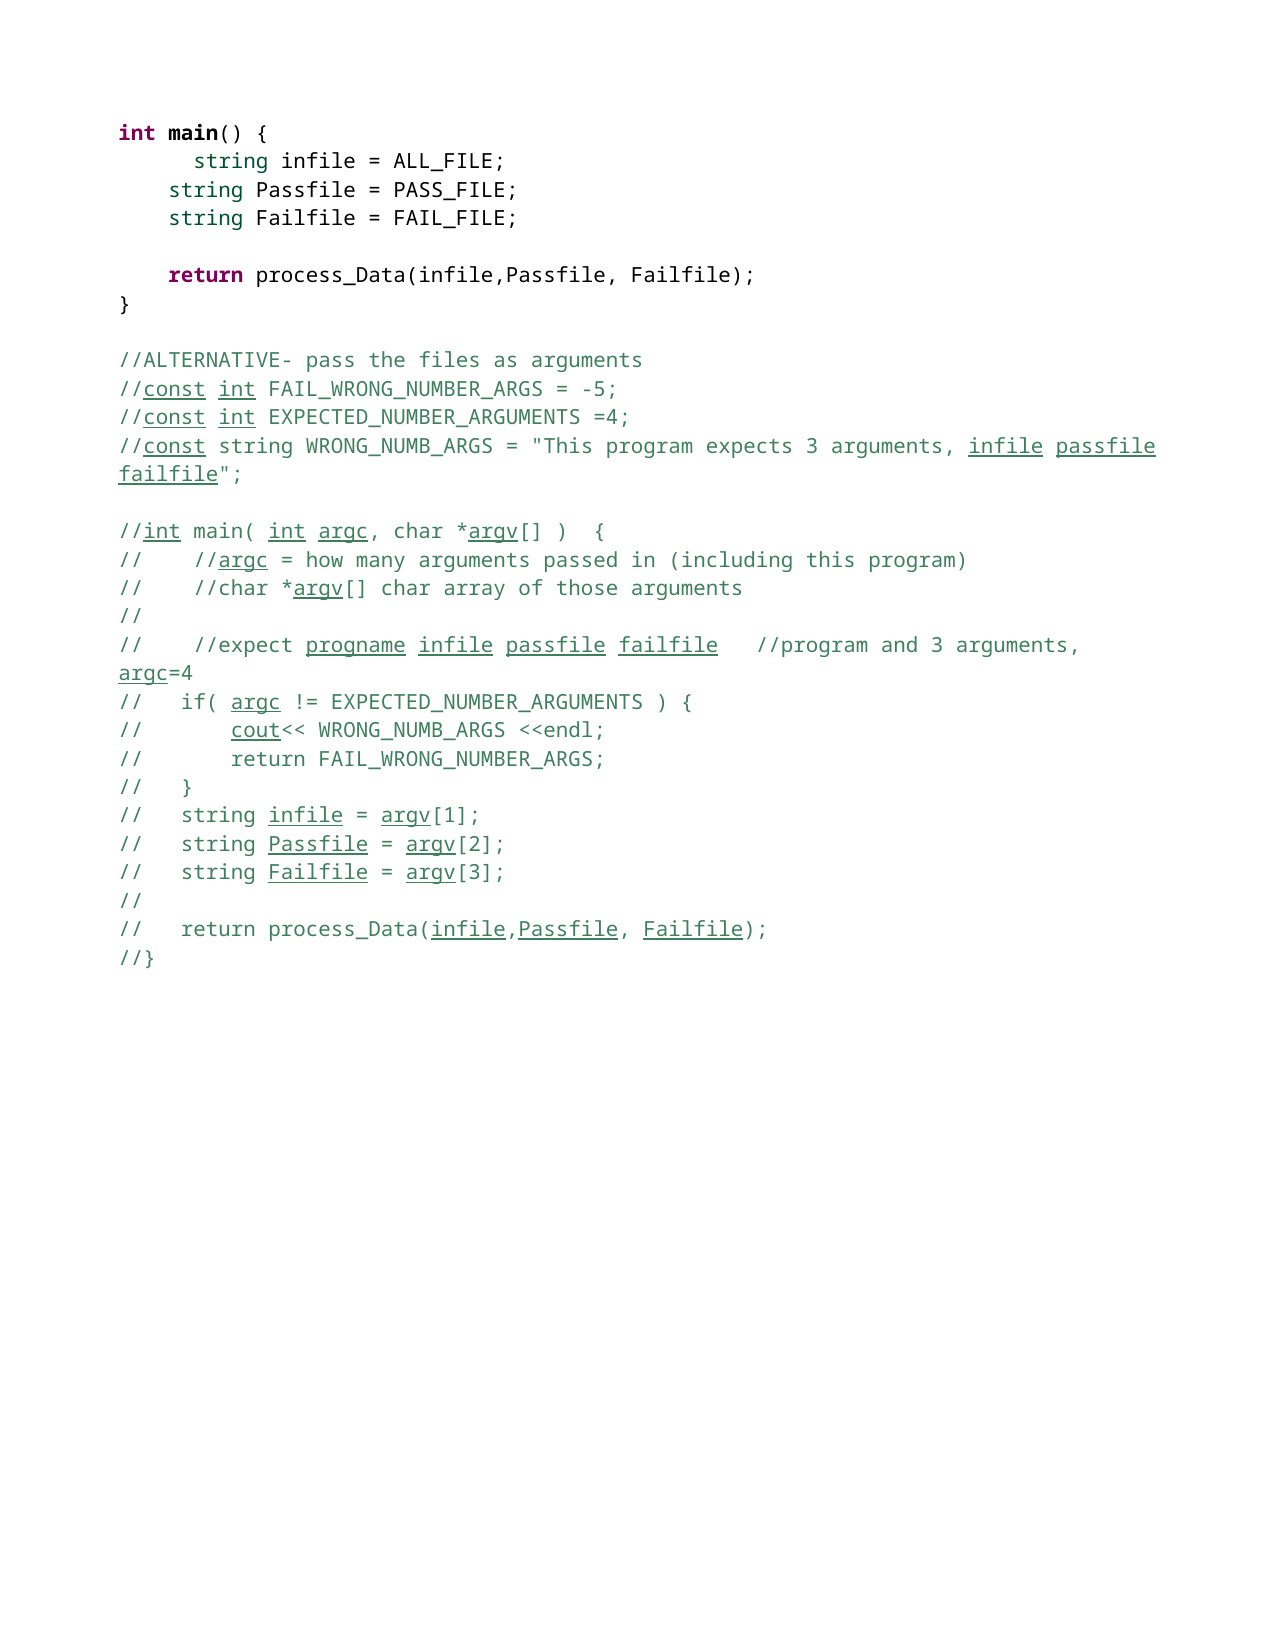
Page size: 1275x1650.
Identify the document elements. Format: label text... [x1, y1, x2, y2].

text int main() { [118, 118, 1157, 147]
text // //argc = how many arguments passed in (including this program) [118, 545, 1157, 573]
text //} [118, 943, 1157, 971]
text // string Failfile = argv[3]; [118, 857, 1157, 886]
text // [118, 886, 1157, 914]
text // } [118, 772, 1157, 801]
text // return process_Data(infile,Passfile, Failfile); [118, 914, 1157, 943]
text //int main( int argc, char *argv[] ) { [118, 516, 1157, 545]
text return process_Data(infile,Passfile, Failfile); [118, 260, 1157, 289]
text string infile = ALL_FILE; [118, 147, 1157, 175]
text } [118, 289, 1157, 317]
text //const string WRONG_NUMB_ARGS = "This program expects 3 arguments, infile passfile failfile"; [118, 431, 1157, 488]
text // //expect progname infile passfile failfile //program and 3 arguments, argc=4 [118, 630, 1157, 687]
text // //char *argv[] char array of those arguments [118, 573, 1157, 602]
text // string infile = argv[1]; [118, 801, 1157, 829]
text // if( argc != EXPECTED_NUMBER_ARGUMENTS ) { [118, 687, 1157, 715]
text string Passfile = PASS_FILE; [118, 175, 1157, 203]
text string Failfile = FAIL_FILE; [118, 203, 1157, 232]
text // return FAIL_WRONG_NUMBER_ARGS; [118, 744, 1157, 772]
text //const int EXPECTED_NUMBER_ARGUMENTS =4; [118, 402, 1157, 431]
text // cout<< WRONG_NUMB_ARGS <<endl; [118, 715, 1157, 744]
text //ALTERNATIVE- pass the files as arguments [118, 346, 1157, 374]
text //const int FAIL_WRONG_NUMBER_ARGS = -5; [118, 374, 1157, 402]
text // [118, 602, 1157, 630]
text // string Passfile = argv[2]; [118, 829, 1157, 857]
